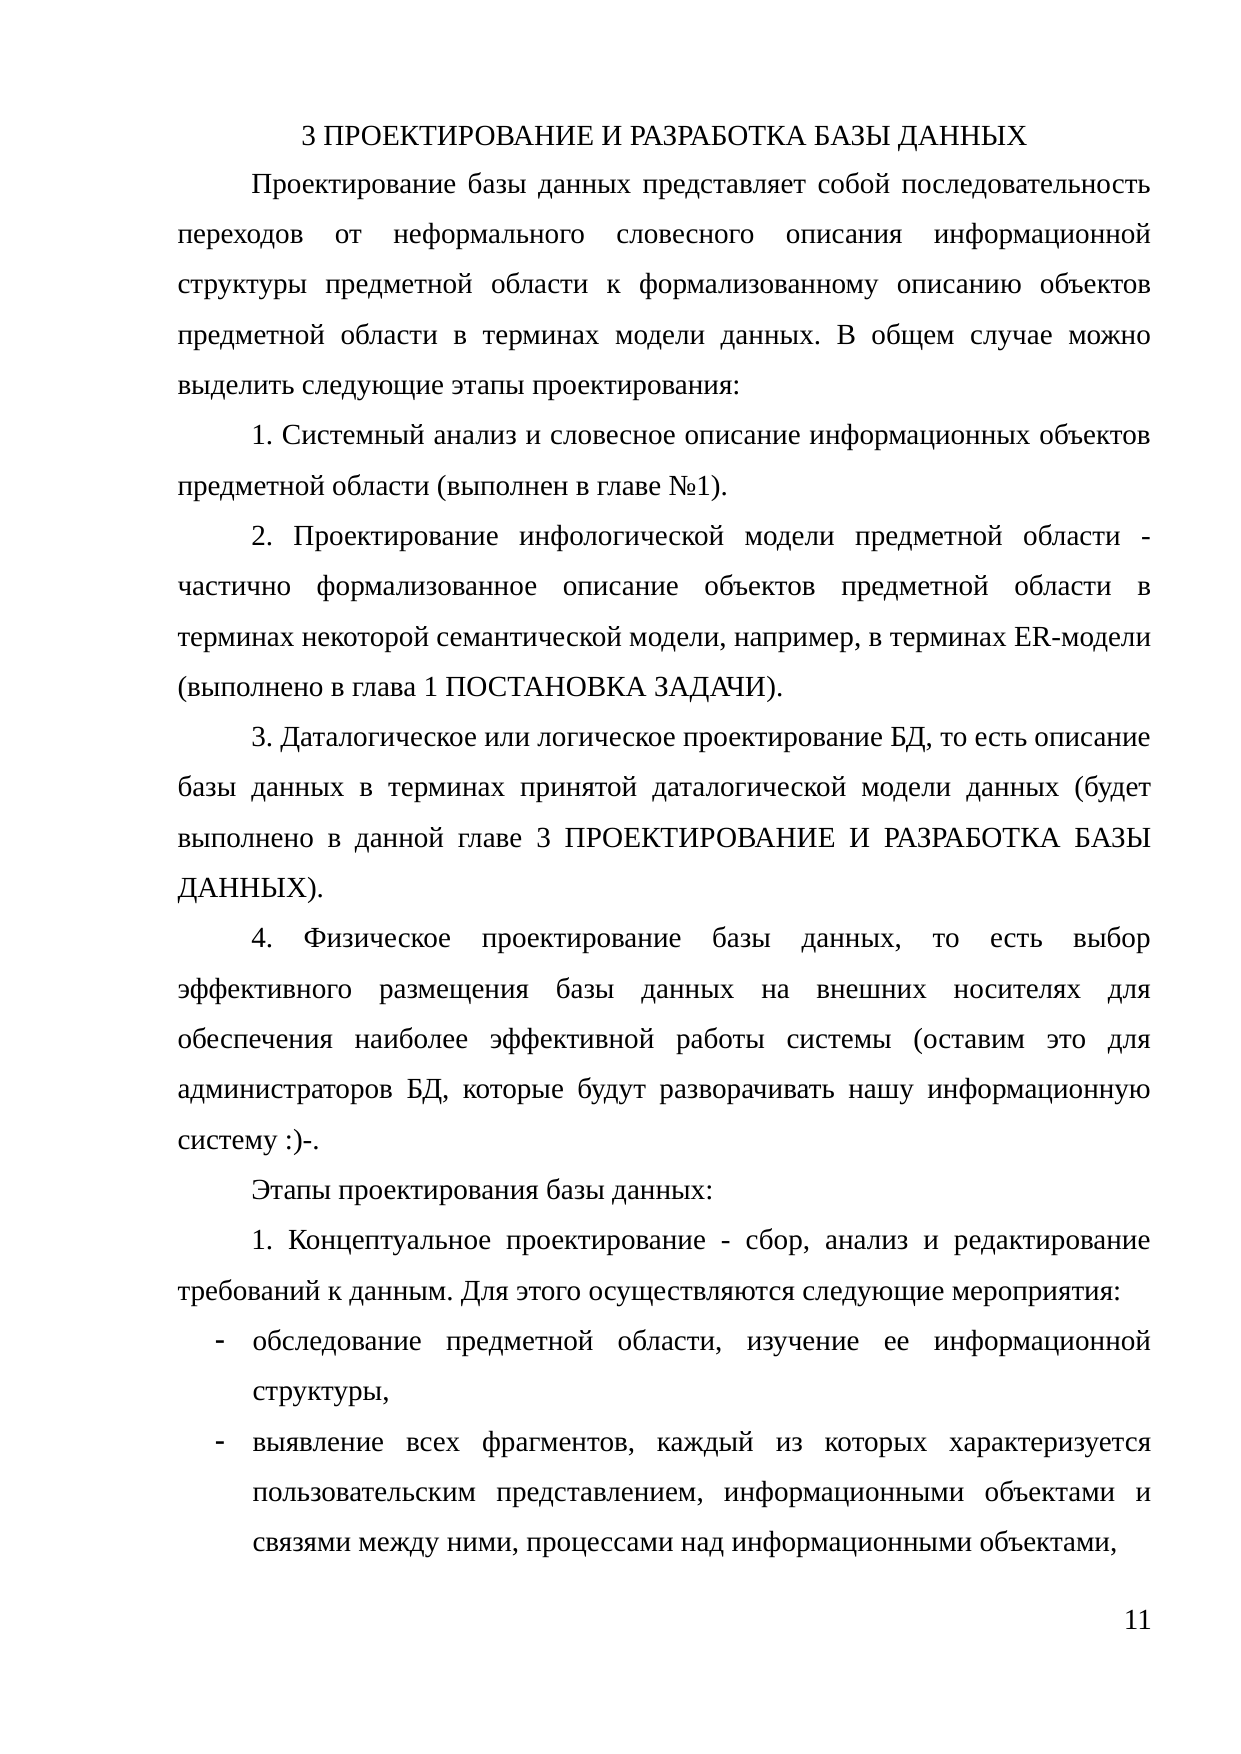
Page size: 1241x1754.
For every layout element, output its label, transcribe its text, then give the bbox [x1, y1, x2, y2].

text Проектирование базы данных представляет собой последовательность переходов от неформального словесного описания информационной структуры предметной области к формализованному описанию объектов предметной области в терминах модели данных. В общем случае можно выделить следующие этапы проектирования: [177, 166, 1152, 401]
text 3. Даталогическое или логическое проектирование БД, то есть описание базы данных в терминах принятой даталогической модели данных (будет выполнено в данной главе 3 ПРОЕКТИРОВАНИЕ И РАЗРАБОТКА БАЗЫ ДАННЫХ). [177, 719, 1152, 904]
list обследование предметной области, изучение ее информационной структуры, [215, 1323, 1152, 1407]
subtitle 3 ПРОЕКТИРОВАНИЕ И РАЗРАБОТКА БАЗЫ ДАННЫХ [177, 118, 1152, 152]
text 1. Концептуальное проектирование - сбор, анализ и редактирование требований к данным. Для этого осуществляются следующие мероприятия: [177, 1222, 1152, 1306]
text 1. Системный анализ и словесное описание информационных объектов предметной области (выполнен в главе №1). [177, 417, 1152, 501]
text 2. Проектирование инфологической модели предметной области - частично формализованное описание объектов предметной области в терминах некоторой семантической модели, например, в терминах ЕR-модели (выполнено в глава 1 ПОСТАНОВКА ЗАДАЧИ). [177, 518, 1152, 702]
list выявление всех фрагментов, каждый из которых характеризуется пользовательским представлением, информационными объектами и связями между ними, процессами над информационными объектами, [215, 1424, 1152, 1558]
text Этапы проектирования базы данных: [177, 1172, 1152, 1206]
text 4. Физическое проектирование базы данных, то есть выбор эффективного размещения базы данных на внешних носителях для обеспечения наиболее эффективной работы системы (оставим это для администраторов БД, которые будут разворачивать нашу информационную систему :)-. [177, 921, 1152, 1155]
